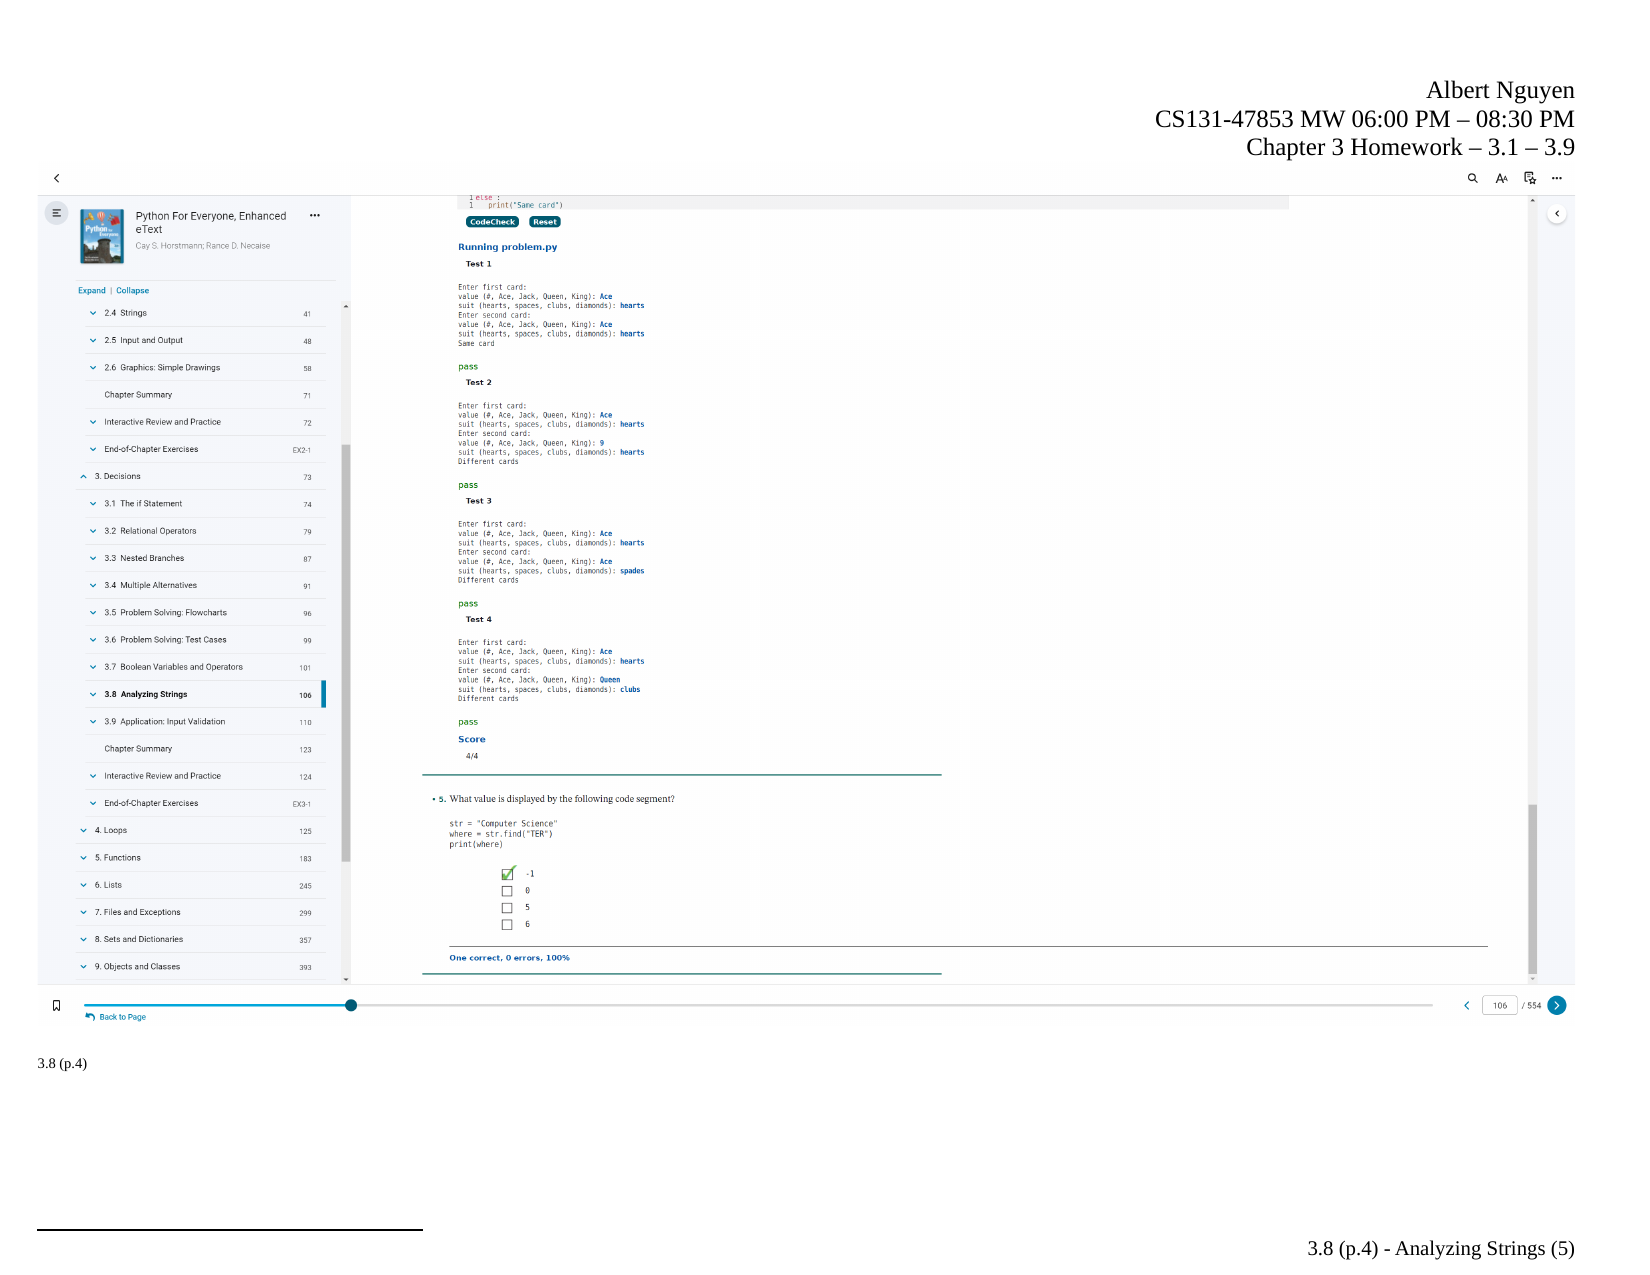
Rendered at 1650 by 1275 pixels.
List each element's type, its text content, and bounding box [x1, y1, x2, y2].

text - Analyzing Strings (5) [37, 1236, 1575, 1260]
picture [37, 161, 1575, 1026]
